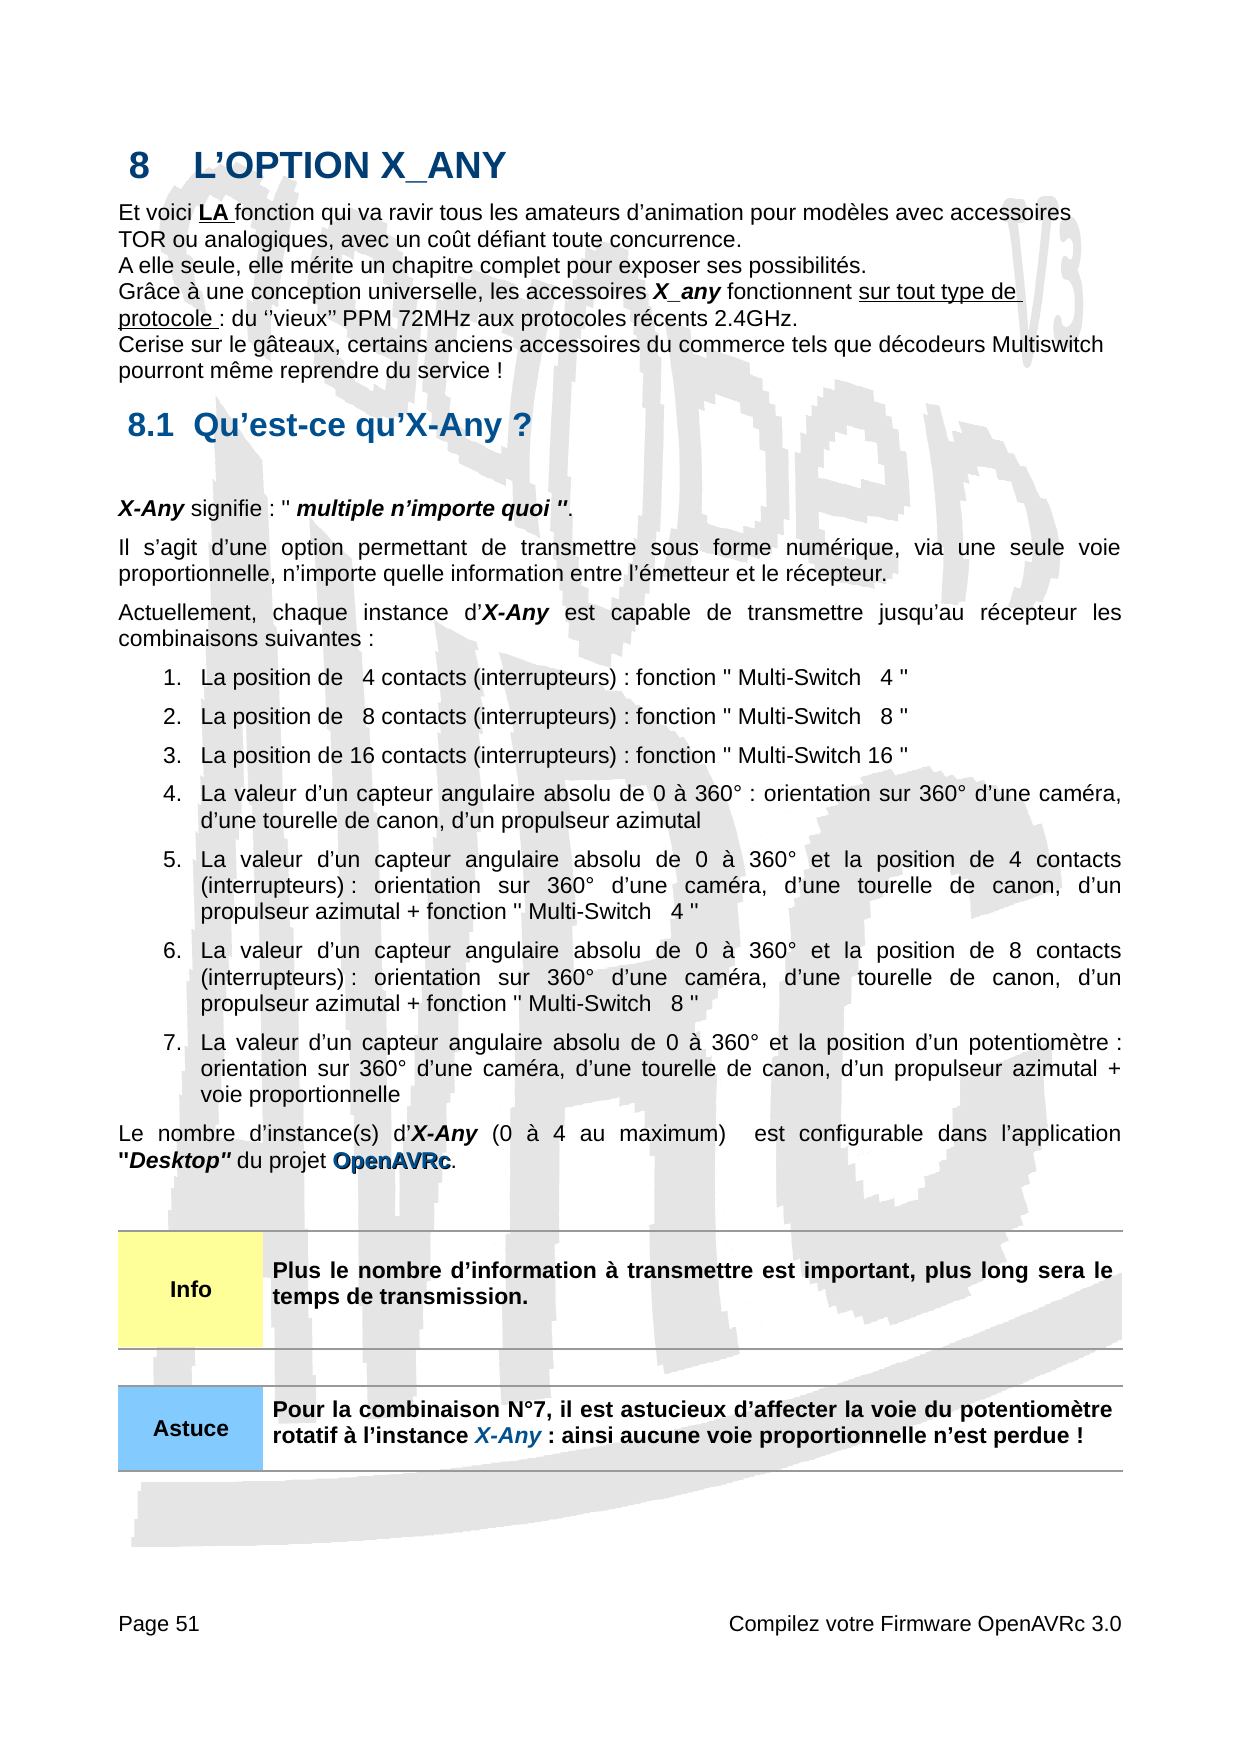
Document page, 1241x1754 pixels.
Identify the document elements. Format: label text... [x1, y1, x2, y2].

subtitle L’OPTION X_ANY [118, 143, 1122, 187]
text Actuellement, chaque instance d’X-Any est capable de transmettre jusqu’au récepteur les combinaisons suivantes : [118, 599, 1122, 651]
subtitle Qu’est-ce qu’X-Any ? [118, 404, 1122, 443]
list La position de 8 contacts (interrupteurs) : fonction '' Multi-Switch 8 '' [163, 703, 1122, 729]
table_header Info [118, 1232, 263, 1347]
table_header Plus le nombre d’information à transmettre est important, plus long sera le temps de transmission. [264, 1232, 1122, 1347]
list La valeur d’un capteur angulaire absolu de 0 à 360° et la position de 8 contacts (interrupteurs) : orientation sur 360° d’une caméra, d’une tourelle de canon, d’un propulseur azimutal + fonction '' Multi-Switch 8 '' [163, 937, 1122, 1016]
text Cerise sur le gâteaux, certains anciens accessoires du commerce tels que décodeurs Multiswitch pourront même reprendre du service ! [118, 331, 1122, 384]
text X-Any signifie : '' multiple n’importe quoi ''. [118, 494, 1122, 521]
text Et voici LA fonction qui va ravir tous les amateurs d’animation pour modèles avec accessoires TOR ou analogiques, avec un coût défiant toute concurrence. [118, 199, 1122, 252]
list La valeur d’un capteur angulaire absolu de 0 à 360° : orientation sur 360° d’une caméra, d’une tourelle de canon, d’un propulseur azimutal [163, 780, 1122, 833]
text Le nombre d’instance(s) d’X-Any (0 à 4 au maximum) est configurable dans l’application ''Desktop'' du projet OpenAVRc. [118, 1120, 1122, 1173]
text A elle seule, elle mérite un chapitre complet pour exposer ses possibilités. [118, 252, 1122, 278]
list La position de 4 contacts (interrupteurs) : fonction '' Multi-Switch 4 '' [163, 664, 1122, 690]
table_header Pour la combinaison N°7, il est astucieux d’affecter la voie du potentiomètre rotatif à l’instance X-Any : ainsi aucune voie proportionnelle n’est perdue ! [264, 1387, 1122, 1470]
text Il s’agit d’une option permettant de transmettre sous forme numérique, via une seule voie proportionnelle, n’importe quelle information entre l’émetteur et le récepteur. [118, 533, 1122, 586]
list La valeur d’un capteur angulaire absolu de 0 à 360° et la position d’un potentiomètre : orientation sur 360° d’une caméra, d’une tourelle de canon, d’un propulseur azimutal + voie proportionnelle [163, 1029, 1122, 1108]
list La valeur d’un capteur angulaire absolu de 0 à 360° et la position de 4 contacts (interrupteurs) : orientation sur 360° d’une caméra, d’une tourelle de canon, d’un propulseur azimutal + fonction '' Multi-Switch 4 '' [163, 846, 1122, 925]
text Grâce à une conception universelle, les accessoires X_any fonctionnent sur tout type de protocole : du ‘’vieux’’ PPM 72MHz aux protocoles récents 2.4GHz. [118, 278, 1122, 331]
table_header Astuce [118, 1387, 263, 1470]
list La position de 16 contacts (interrupteurs) : fonction '' Multi-Switch 16 '' [163, 742, 1122, 768]
